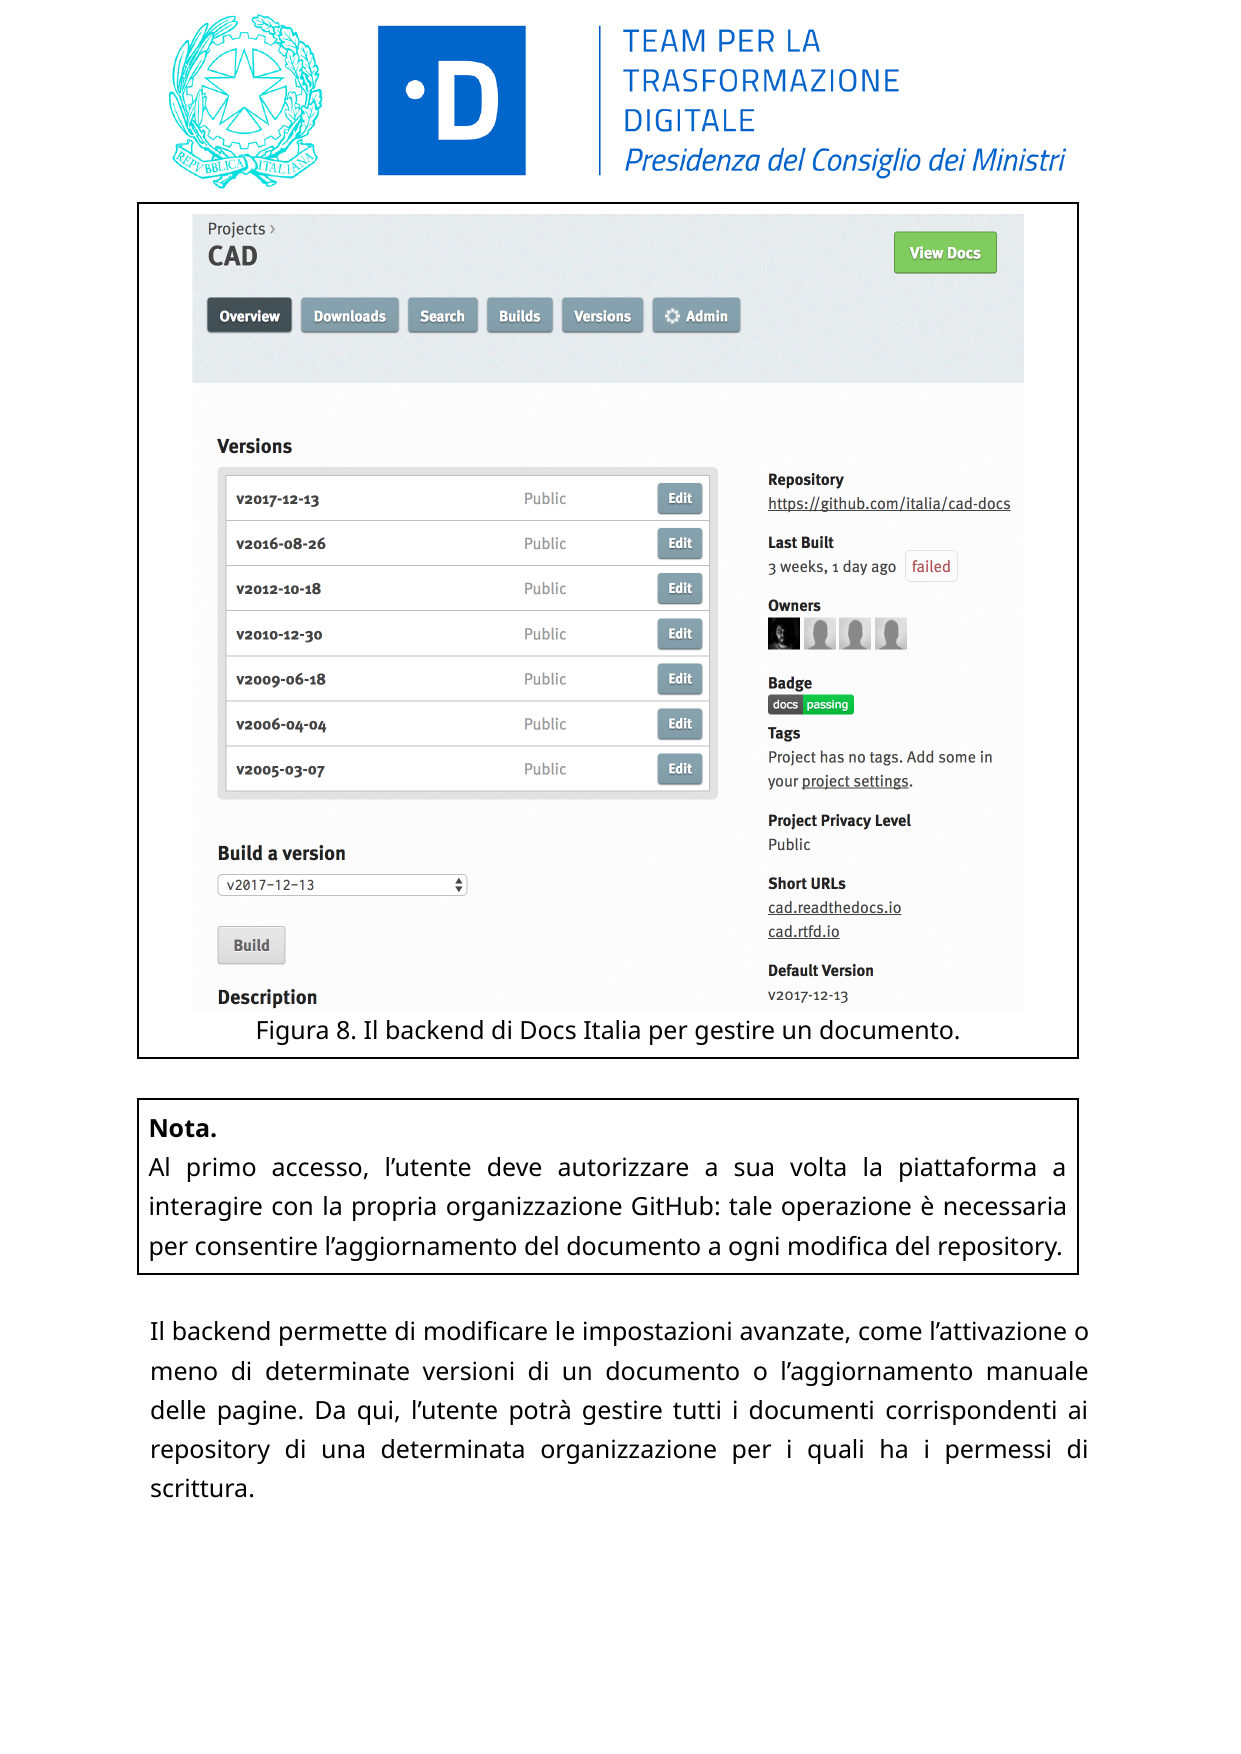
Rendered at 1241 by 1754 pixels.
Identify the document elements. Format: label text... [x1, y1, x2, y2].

picture [150, 0, 1091, 203]
table_header Nota. Al primo accesso, l’utente deve autorizzare a sua volta la piattaforma a interagire con la propria organizzazione GitHub: tale operazione è necessaria per consentire l’aggiornamento del documento a ogni modifica del repository. [139, 1100, 1077, 1273]
text Il backend permette di modificare le impostazioni avanzate, come l’attivazione o meno di determinate versioni di un documento o l’aggiornamento manuale delle pagine. Da qui, l’utente potrà gestire tutti i documenti corrispondenti ai repository di una determinata organizzazione per i quali ha i permessi di scrittura. [150, 1314, 1090, 1505]
table_header Figura 8. Il backend di Docs Italia per gestire un documento. [139, 204, 1077, 1057]
picture [192, 214, 1024, 1013]
